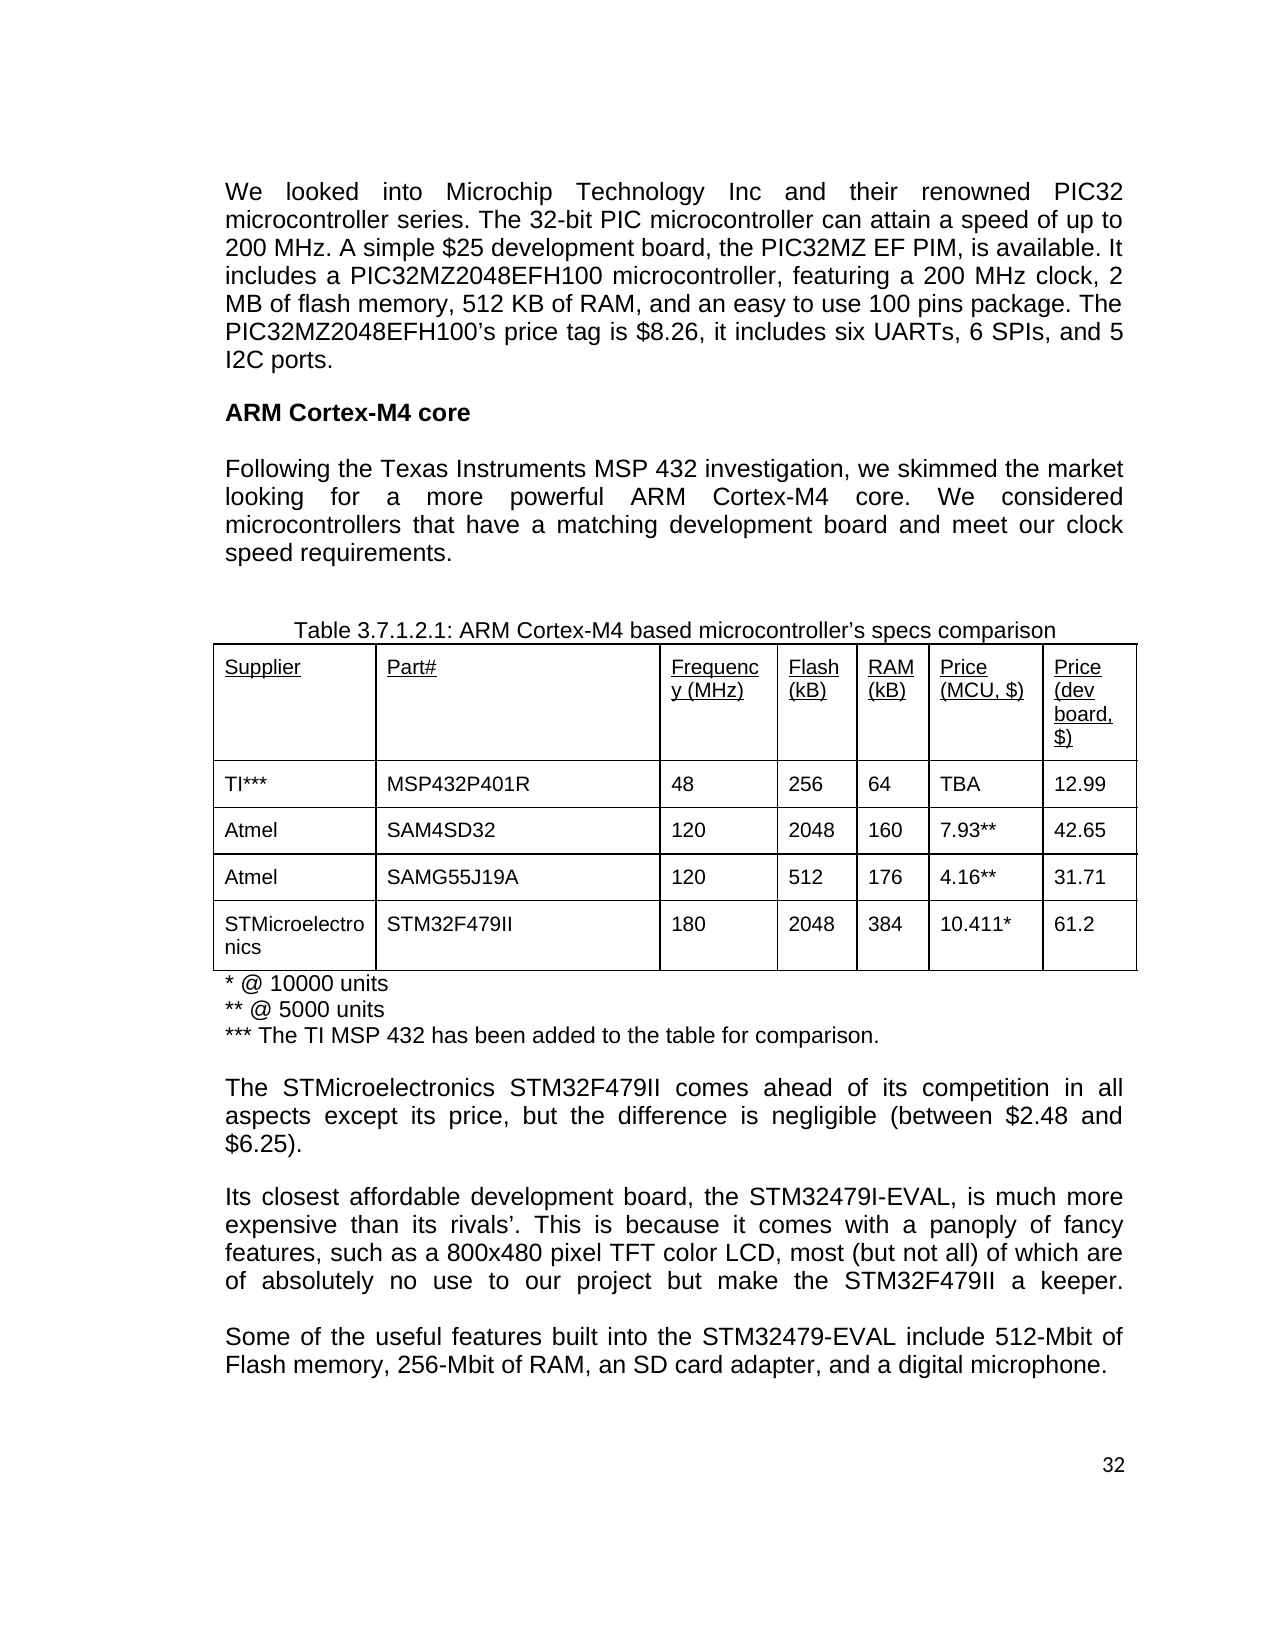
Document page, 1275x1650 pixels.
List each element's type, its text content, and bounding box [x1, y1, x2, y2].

table_cell TBA [930, 761, 1042, 806]
table_cell Atmel [214, 808, 375, 853]
table_header RAM (kB) [858, 645, 928, 760]
table_header Frequency (MHz) [661, 645, 777, 760]
table_cell 160 [858, 808, 928, 853]
table_cell 176 [858, 855, 928, 900]
table_cell 120 [661, 808, 777, 853]
text Following the Texas Instruments MSP 432 investigation, we skimmed the market looking for a more powerful ARM Cortex-M4 core. We considered microcontrollers that have a matching development board and meet our clock speed requirements. [225, 455, 1125, 566]
table_cell 4.16** [930, 855, 1042, 900]
table_cell 7.93** [930, 808, 1042, 853]
table_cell 180 [661, 901, 777, 969]
table_cell SAM4SD32 [377, 808, 659, 853]
table_cell 120 [661, 855, 777, 900]
table_cell TI*** [214, 761, 375, 806]
table_header Price (dev board, $) [1044, 645, 1136, 760]
table_cell 10.411* [930, 901, 1042, 969]
table_cell MSP432P401R [377, 761, 659, 806]
text * @ 10000 units [225, 971, 1125, 997]
text ARM Cortex-M4 core [225, 399, 1125, 455]
table_cell 31.71 [1044, 855, 1136, 900]
text The STMicroelectronics STM32F479II comes ahead of its competition in all aspects except its price, but the difference is negligible (between $2.48 and $6.25). [225, 1074, 1125, 1157]
table_cell 2048 [778, 808, 856, 853]
table_cell 512 [778, 855, 856, 900]
text ** @ 5000 units [225, 997, 1125, 1022]
text Its closest affordable development board, the STM32479I-EVAL, is much more expensive than its rivals’. This is because it comes with a panoply of fancy features, such as a 800x480 pixel TFT color LCD, most (but not all) of which are of absolutely no use to our project but make the STM32F479II a keeper. Some of the useful features built into the STM32479-EVAL include 512-Mbit of Flash memory, 256-Mbit of RAM, an SD card adapter, and a digital microphone. [225, 1183, 1125, 1378]
table_cell 61.2 [1044, 901, 1136, 969]
table_cell 384 [858, 901, 928, 969]
table_cell 64 [858, 761, 928, 806]
table_cell 48 [661, 761, 777, 806]
table_cell 12.99 [1044, 761, 1136, 806]
table_cell STMicroelectronics [214, 901, 375, 969]
table_cell 2048 [778, 901, 856, 969]
table_cell Atmel [214, 855, 375, 900]
table_cell STM32F479II [377, 901, 659, 969]
table_header Flash (kB) [778, 645, 856, 760]
table_cell 42.65 [1044, 808, 1136, 853]
table_header Supplier [214, 645, 375, 760]
text Table 3.7.1.2.1: ARM Cortex-M4 based microcontroller’s specs comparison [225, 618, 1125, 643]
table_header Price (MCU, $) [930, 645, 1042, 760]
text *** The TI MSP 432 has been added to the table for comparison. [225, 1022, 1125, 1048]
table_cell 256 [778, 761, 856, 806]
table_header Part# [377, 645, 659, 760]
text We looked into Microchip Technology Inc and their renowned PIC32 microcontroller series. The 32-bit PIC microcontroller can attain a speed of up to 200 MHz. A simple $25 development board, the PIC32MZ EF PIM, is available. It includes a PIC32MZ2048EFH100 microcontroller, featuring a 200 MHz clock, 2 MB of flash memory, 512 KB of RAM, and an easy to use 100 pins package. The PIC32MZ2048EFH100’s price tag is $8.26, it includes six UARTs, 6 SPIs, and 5 I2C ports. [225, 150, 1125, 373]
table_cell SAMG55J19A [377, 855, 659, 900]
